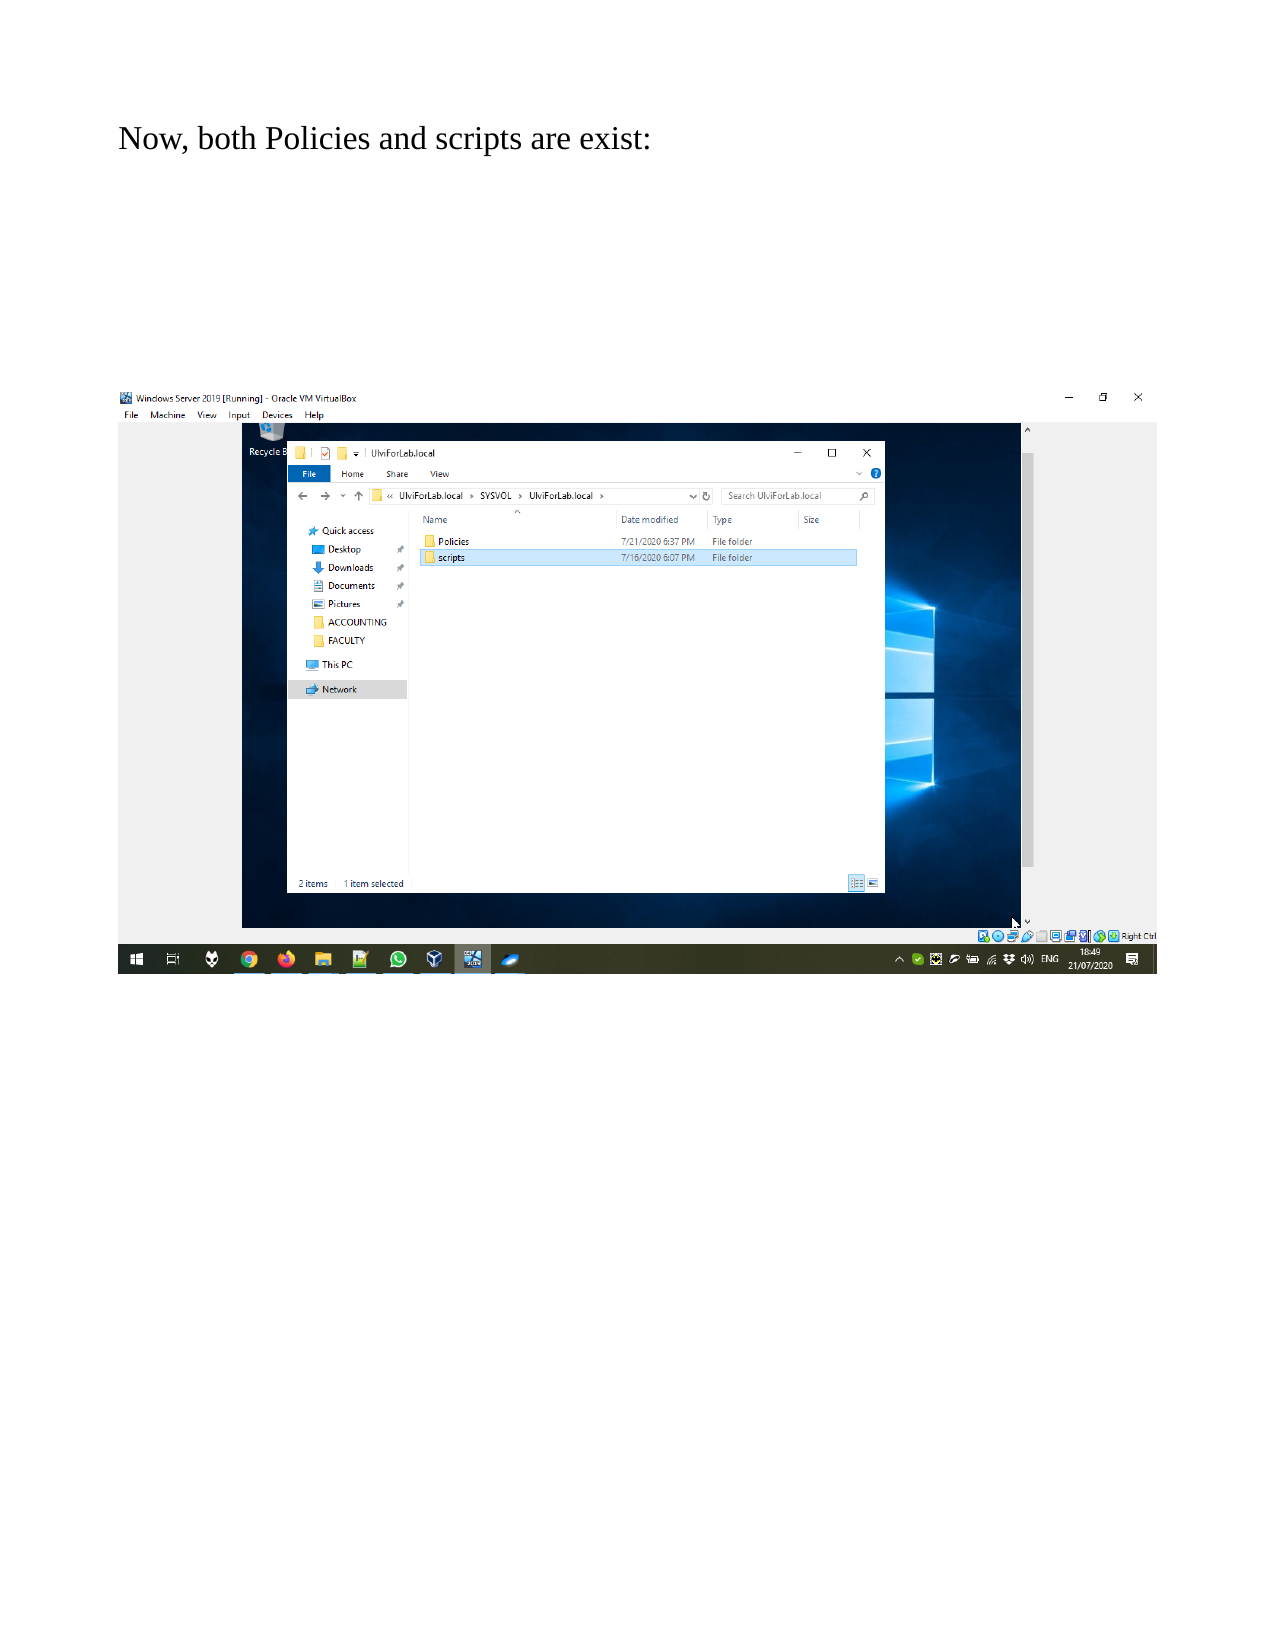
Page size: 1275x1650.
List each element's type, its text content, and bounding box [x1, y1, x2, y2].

picture [118, 389, 1157, 974]
text Now, both Policies and scripts are exist: [118, 118, 1157, 156]
